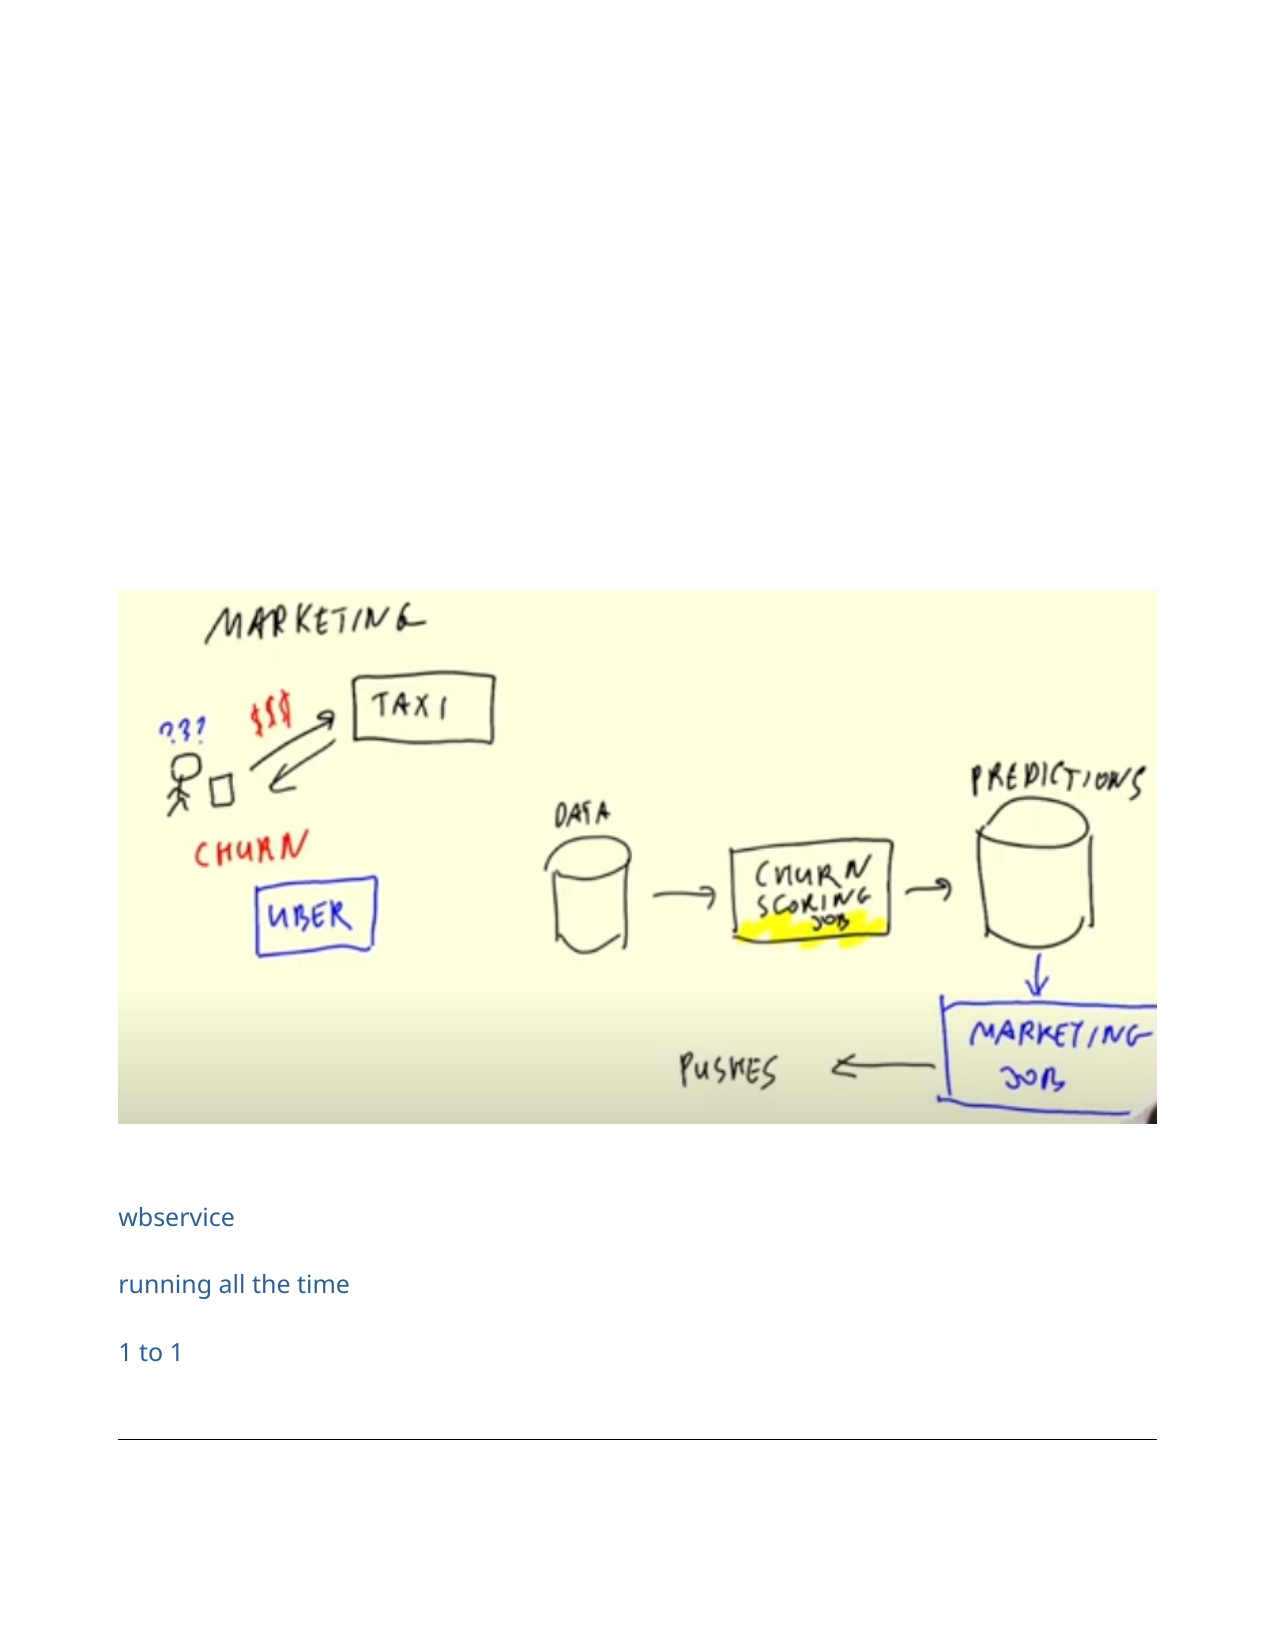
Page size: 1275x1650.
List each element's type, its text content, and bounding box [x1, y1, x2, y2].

text 1 to 1 [118, 1334, 1157, 1368]
text running all the time [118, 1267, 1157, 1301]
text wbservice [118, 1199, 1157, 1233]
picture [118, 590, 1157, 1124]
